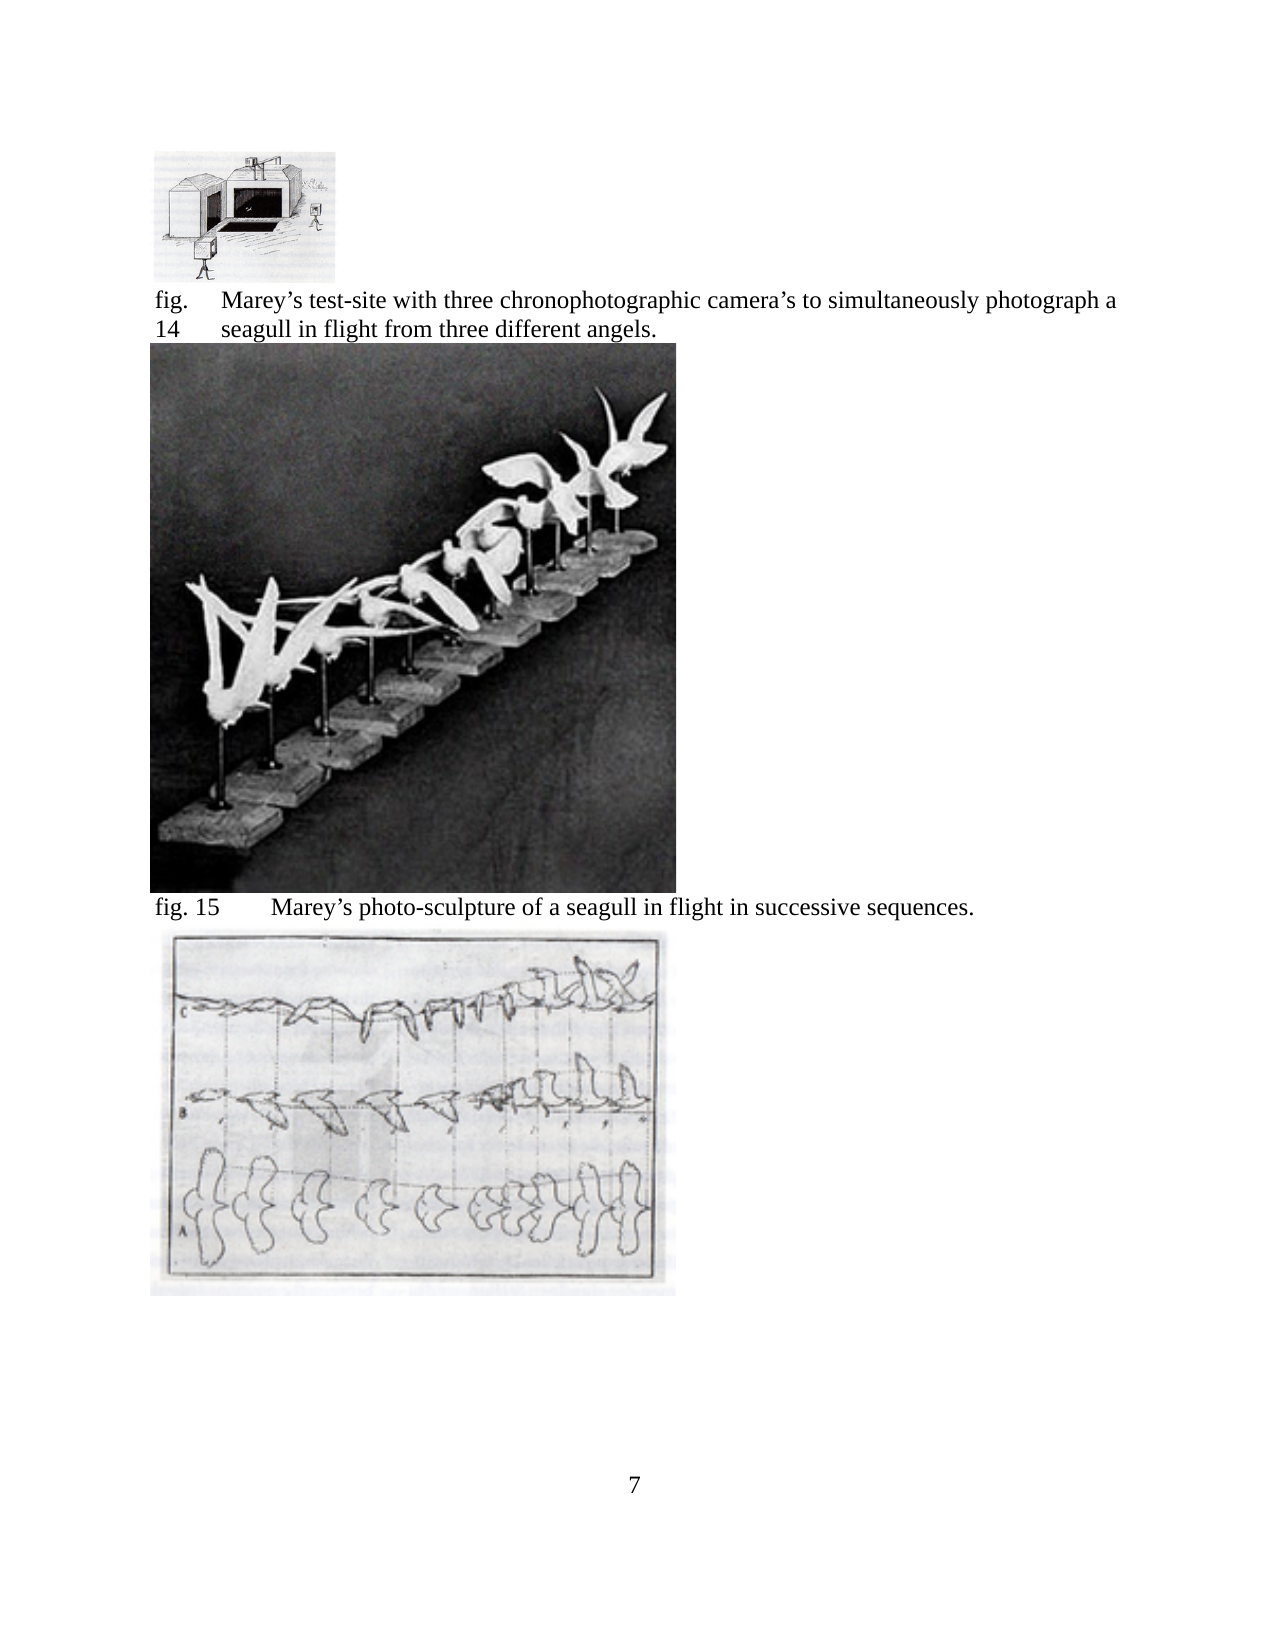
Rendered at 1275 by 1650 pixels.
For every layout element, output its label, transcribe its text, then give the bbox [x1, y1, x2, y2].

table_header fig. 15 [150, 893, 266, 921]
table_header Marey’s test-site with three chronophotographic camera’s to simultaneously photograph a seagull in flight from three different angels. [216, 286, 1125, 343]
picture [150, 150, 338, 286]
table_header fig. 14 [150, 286, 216, 343]
picture [150, 343, 677, 893]
table_header Marey’s photo-sculpture of a seagull in flight in successive sequences. [266, 893, 1125, 921]
picture [150, 921, 677, 1296]
